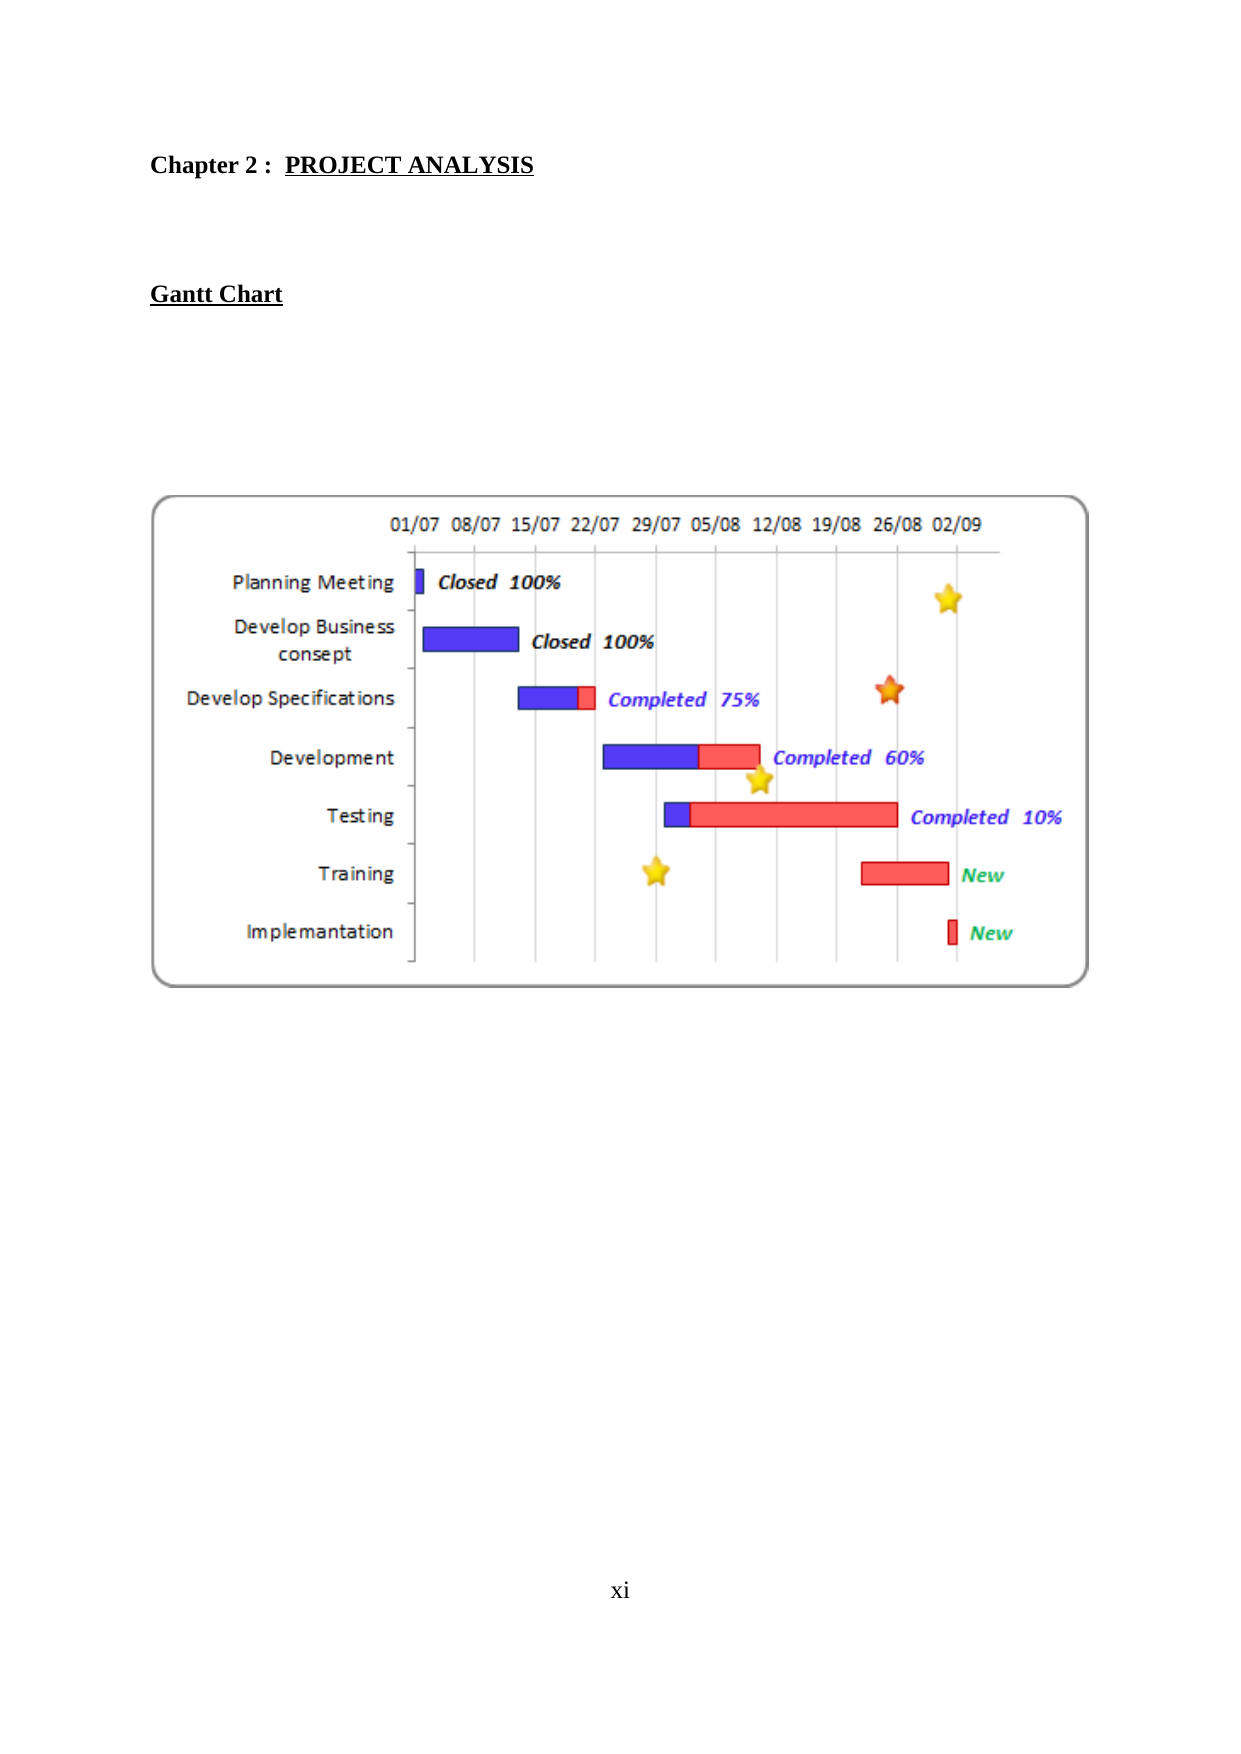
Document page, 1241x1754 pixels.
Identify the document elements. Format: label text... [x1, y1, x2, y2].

text Chapter 2 : PROJECT ANALYSIS [150, 150, 1090, 179]
picture [151, 495, 1089, 988]
text Gantt Chart [150, 279, 1090, 308]
